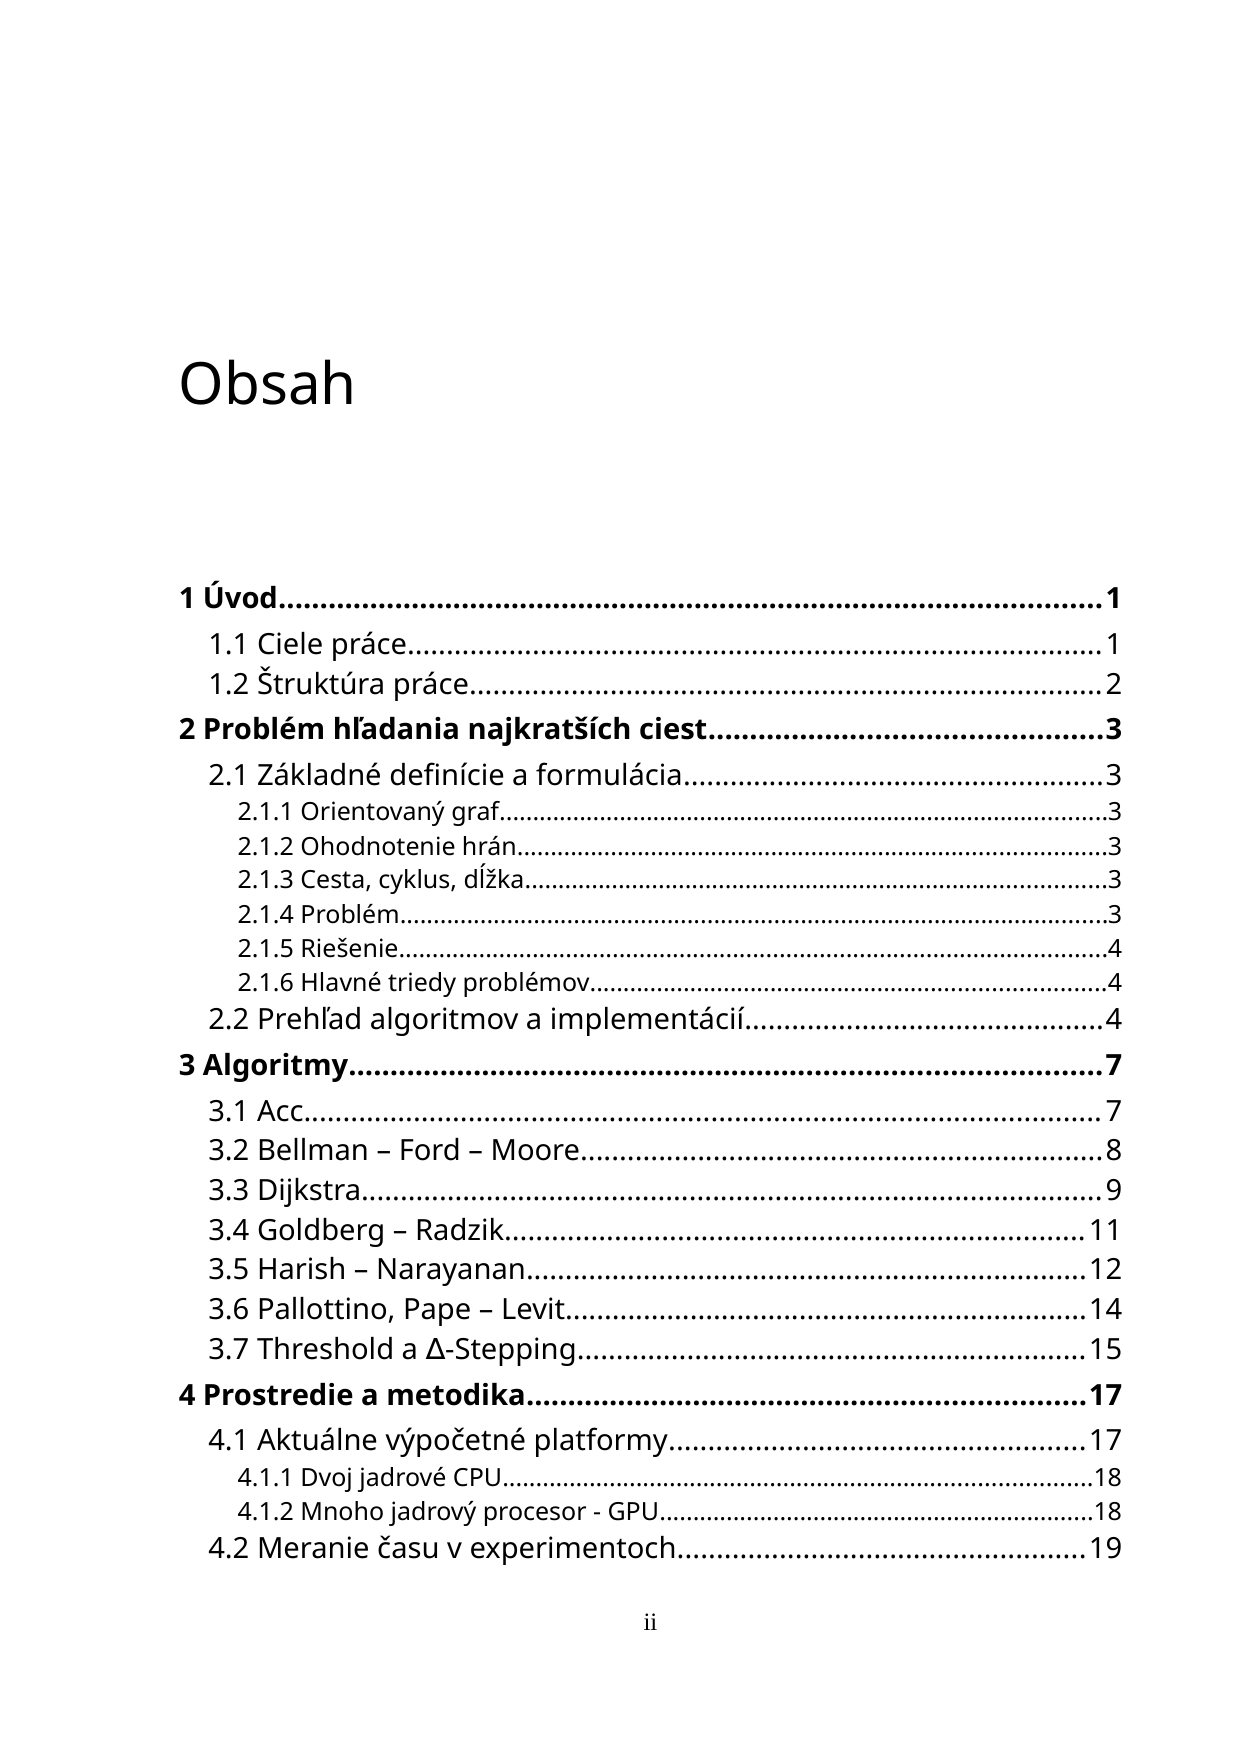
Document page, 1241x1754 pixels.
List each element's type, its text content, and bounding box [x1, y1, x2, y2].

text 2.2 Prehľad algoritmov a implementácií 4 [208, 998, 1122, 1038]
text 3.3 Dijkstra 9 [208, 1169, 1122, 1209]
text 3.4 Goldberg – Radzik 11 [208, 1209, 1122, 1249]
text 4.1.2 Mnoho jadrový procesor - GPU 18 [237, 1493, 1122, 1527]
text 3.6 Pallottino, Pape – Levit 14 [208, 1288, 1122, 1328]
subtitle Obsah [178, 342, 1122, 421]
text 3.1 Acc 7 [208, 1090, 1122, 1129]
text 2.1.5 Riešenie 4 [237, 930, 1122, 964]
text 4 Prostredie a metodika 17 [178, 1374, 1122, 1413]
text 2.1.6 Hlavné triedy problémov 4 [237, 964, 1122, 998]
text 1.1 Ciele práce 1 [208, 623, 1122, 663]
text 3 Algoritmy 7 [178, 1044, 1122, 1084]
text 4.2 Meranie času v experimentoch 19 [208, 1527, 1122, 1567]
text 1 Úvod 1 [178, 577, 1122, 617]
text 1.2 Štruktúra práce 2 [208, 663, 1122, 703]
text 2 Problém hľadania najkratších ciest 3 [178, 709, 1122, 748]
text 2.1 Základné definície a formulácia 3 [208, 754, 1122, 794]
text 3.5 Harish – Narayanan 12 [208, 1249, 1122, 1288]
text 2.1.3 Cesta, cyklus, dĺžka 3 [237, 862, 1122, 896]
text 4.1 Aktuálne výpočetné platformy 17 [208, 1419, 1122, 1459]
text 2.1.2 Ohodnotenie hrán 3 [237, 828, 1122, 862]
text 2.1.4 Problém 3 [237, 896, 1122, 930]
text 4.1.1 Dvoj jadrové CPU 18 [237, 1459, 1122, 1493]
text 2.1.1 Orientovaný graf 3 [237, 794, 1122, 828]
text 3.2 Bellman – Ford – Moore 8 [208, 1129, 1122, 1169]
text 3.7 Threshold a ∆-Stepping 15 [208, 1328, 1122, 1368]
